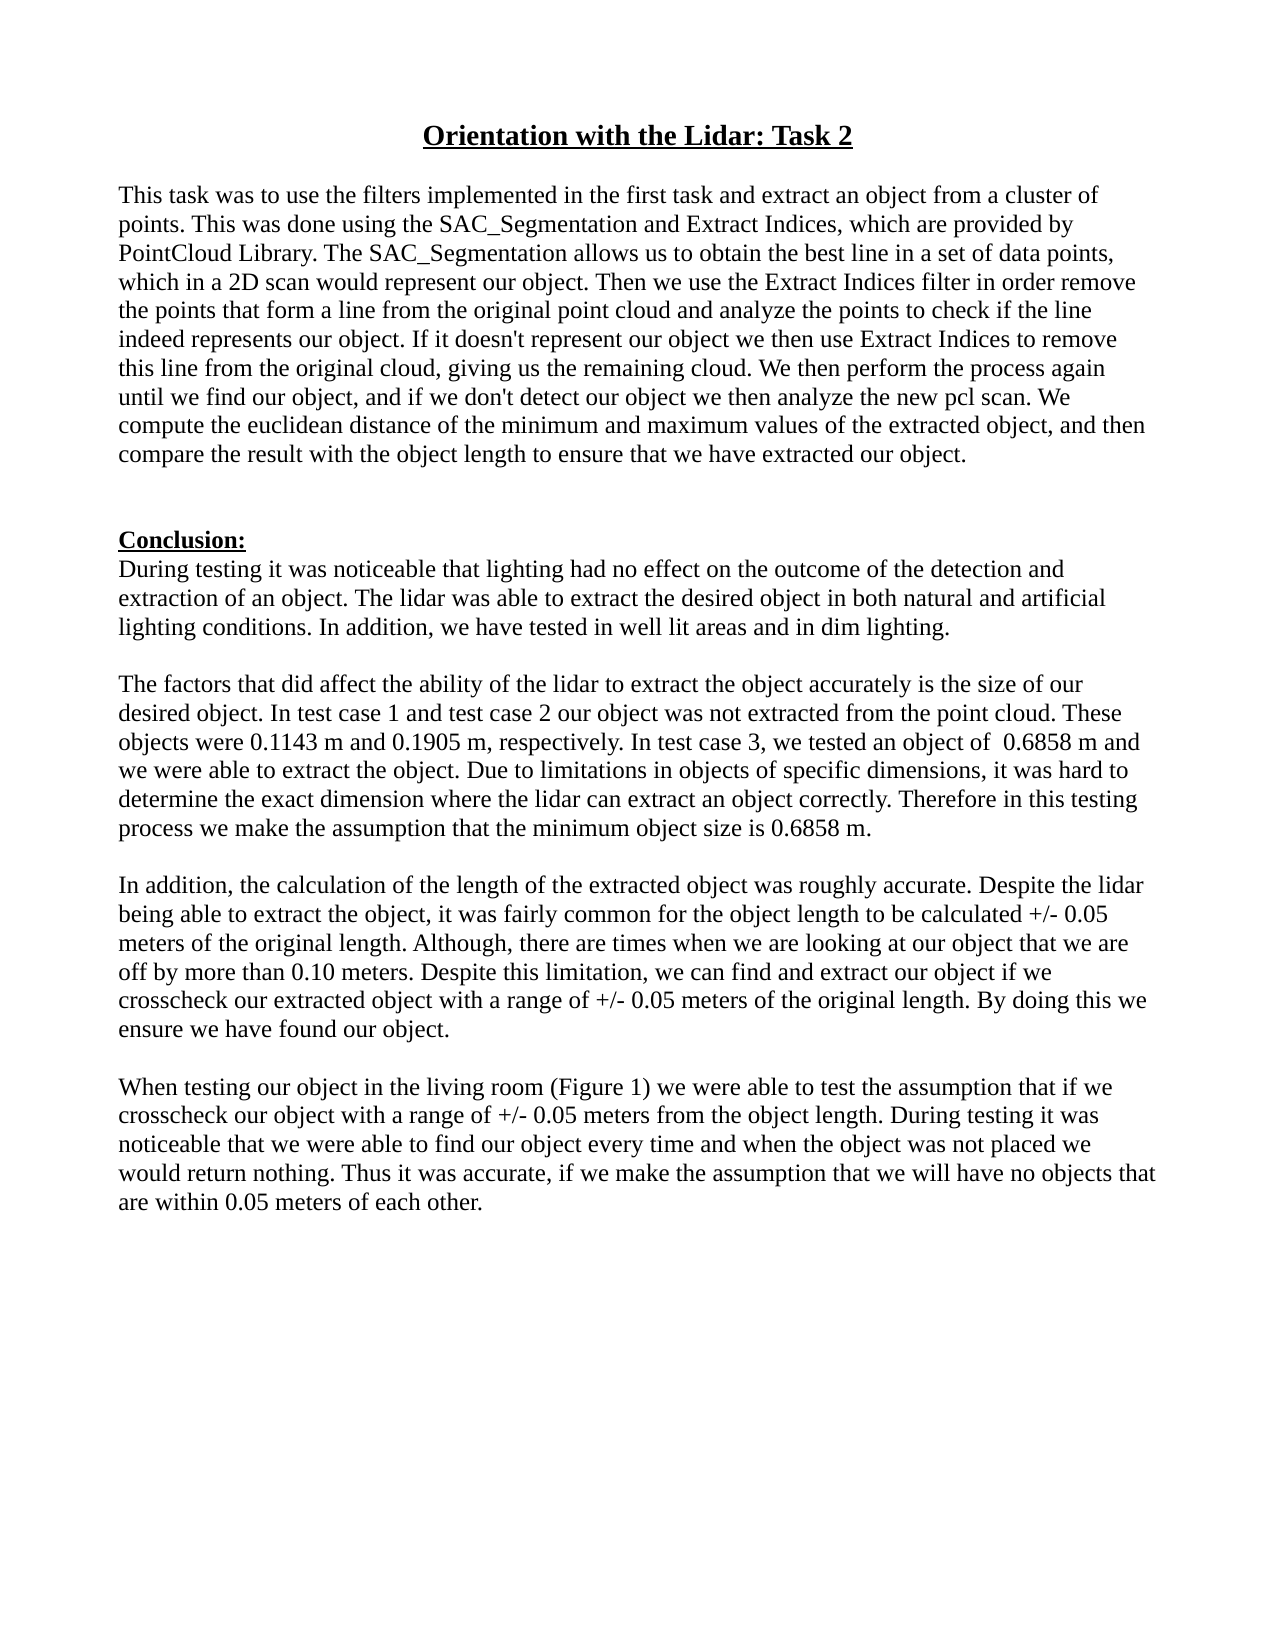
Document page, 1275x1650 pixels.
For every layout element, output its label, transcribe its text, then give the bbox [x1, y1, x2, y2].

text When testing our object in the living room (Figure 1) we were able to test the assumption that if we crosscheck our object with a range of +/- 0.05 meters from the object length. During testing it was noticeable that we were able to find our object every time and when the object was not placed we would return nothing. Thus it was accurate, if we make the assumption that we will have no objects that are within 0.05 meters of each other. [118, 1072, 1157, 1215]
text During testing it was noticeable that lighting had no effect on the outcome of the detection and extraction of an object. The lidar was able to extract the desired object in both natural and artificial lighting conditions. In addition, we have tested in well lit areas and in dim lighting. [118, 554, 1157, 640]
text In addition, the calculation of the length of the extracted object was roughly accurate. Despite the lidar being able to extract the object, it was fairly common for the object length to be calculated +/- 0.05 meters of the original length. Although, there are times when we are looking at our object that we are off by more than 0.10 meters. Despite this limitation, we can find and extract our object if we crosscheck our extracted object with a range of +/- 0.05 meters of the original length. By doing this we ensure we have found our object. [118, 870, 1157, 1043]
text Conclusion: [118, 525, 1157, 554]
text Orientation with the Lidar: Task 2 [118, 118, 1157, 152]
text This task was to use the filters implemented in the first task and extract an object from a cluster of points. This was done using the SAC_Segmentation and Extract Indices, which are provided by PointCloud Library. The SAC_Segmentation allows us to obtain the best line in a set of data points, which in a 2D scan would represent our object. Then we use the Extract Indices filter in order remove the points that form a line from the original point cloud and analyze the points to check if the line indeed represents our object. If it doesn't represent our object we then use Extract Indices to remove this line from the original cloud, giving us the remaining cloud. We then perform the process again until we find our object, and if we don't detect our object we then analyze the new pcl scan. We compute the euclidean distance of the minimum and maximum values of the extracted object, and then compare the result with the object length to ensure that we have extracted our object. [118, 180, 1157, 468]
text The factors that did affect the ability of the lidar to extract the object accurately is the size of our desired object. In test case 1 and test case 2 our object was not extracted from the point cloud. These objects were 0.1143 m and 0.1905 m, respectively. In test case 3, we tested an object of 0.6858 m and we were able to extract the object. Due to limitations in objects of specific dimensions, it was hard to determine the exact dimension where the lidar can extract an object correctly. Therefore in this testing process we make the assumption that the minimum object size is 0.6858 m. [118, 669, 1157, 842]
